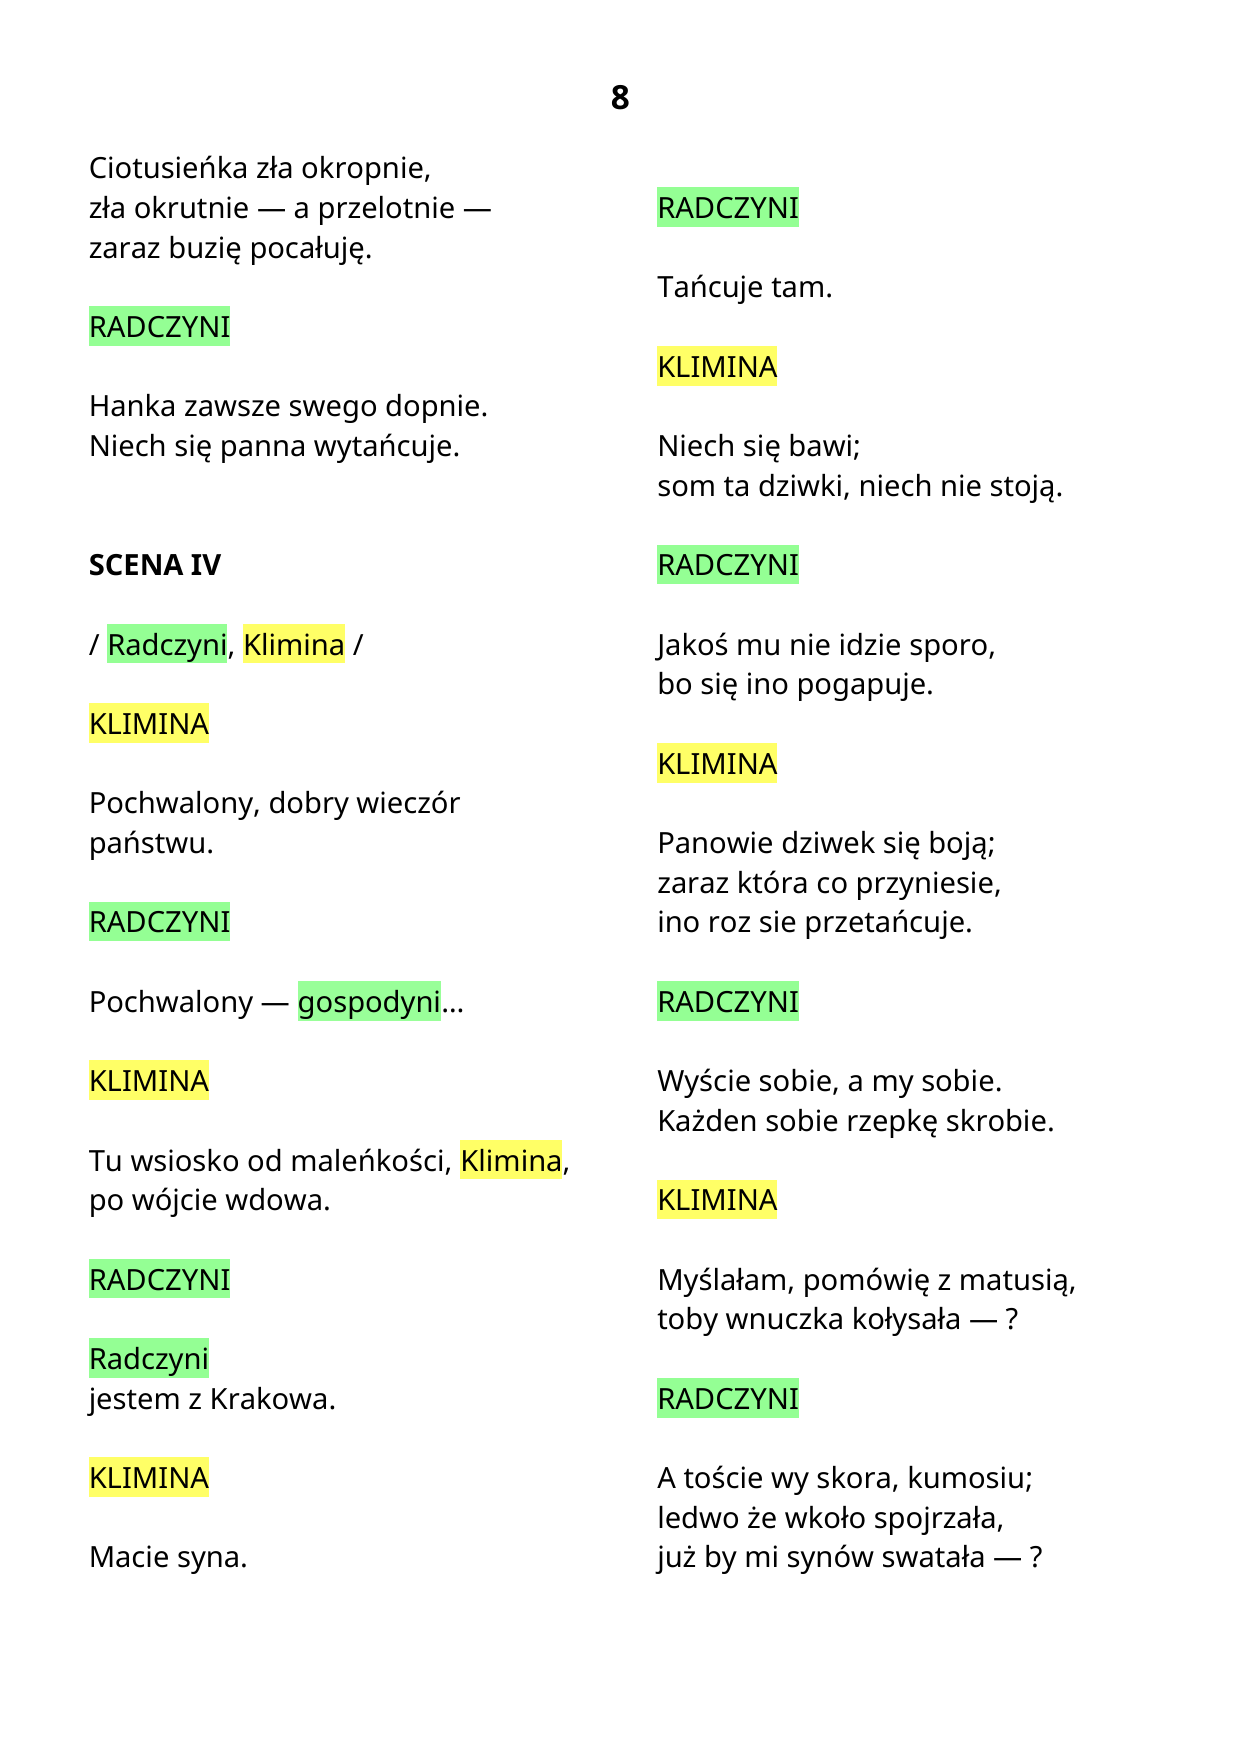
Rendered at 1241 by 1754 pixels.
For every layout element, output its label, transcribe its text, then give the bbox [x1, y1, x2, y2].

text KLIMINA [657, 1179, 1152, 1219]
text / Radczyni, Klimina / [88, 624, 583, 663]
text A toście wy skora, kumosiu; [657, 1457, 1152, 1497]
text Niech się bawi; [657, 425, 1152, 465]
text po wójcie wdowa. [88, 1179, 583, 1219]
text ino roz sie przetańcuje. [657, 902, 1152, 941]
text SCENA IV [88, 544, 583, 584]
text Ciotusieńka zła okropnie, [88, 148, 583, 187]
text Radczyni [88, 1338, 583, 1378]
text już by mi synów swatała — ? [657, 1537, 1152, 1576]
text KLIMINA [88, 1060, 583, 1100]
text RADCZYNI [657, 981, 1152, 1021]
text Hanka zawsze swego dopnie. [88, 386, 583, 425]
text Panowie dziwek się boją; [657, 822, 1152, 862]
text jestem z Krakowa. [88, 1378, 583, 1418]
text zaraz buzię pocałuję. [88, 227, 583, 267]
text Każden sobie rzepkę skrobie. [657, 1100, 1152, 1140]
text RADCZYNI [657, 544, 1152, 584]
text bo się ino pogapuje. [657, 663, 1152, 703]
text RADCZYNI [88, 306, 583, 346]
text Niech się panna wytańcuje. [88, 425, 583, 465]
text Tańcuje tam. [657, 267, 1152, 306]
text Wyście sobie, a my sobie. [657, 1060, 1152, 1100]
text KLIMINA [88, 1457, 583, 1497]
text RADCZYNI [88, 902, 583, 941]
text Tu wsiosko od maleńkości, Klimina, [88, 1140, 583, 1179]
text KLIMINA [88, 703, 583, 743]
text Pochwalony — gospodyni… [88, 981, 583, 1021]
text RADCZYNI [657, 1378, 1152, 1418]
text Myślałam, pomówię z matusią, [657, 1259, 1152, 1298]
text som ta dziwki, niech nie stoją. [657, 465, 1152, 505]
text RADCZYNI [88, 1259, 583, 1298]
text toby wnuczka kołysała — ? [657, 1298, 1152, 1338]
text zaraz która co przyniesie, [657, 862, 1152, 902]
text zła okrutnie — a przelotnie — [88, 187, 583, 227]
text Jakoś mu nie idzie sporo, [657, 624, 1152, 663]
text KLIMINA [657, 743, 1152, 783]
text Pochwalony, dobry wieczór państwu. [88, 783, 583, 862]
text KLIMINA [657, 346, 1152, 386]
text RADCZYNI [657, 187, 1152, 227]
text ledwo że wkoło spojrzała, [657, 1497, 1152, 1537]
text Macie syna. [88, 1537, 583, 1576]
